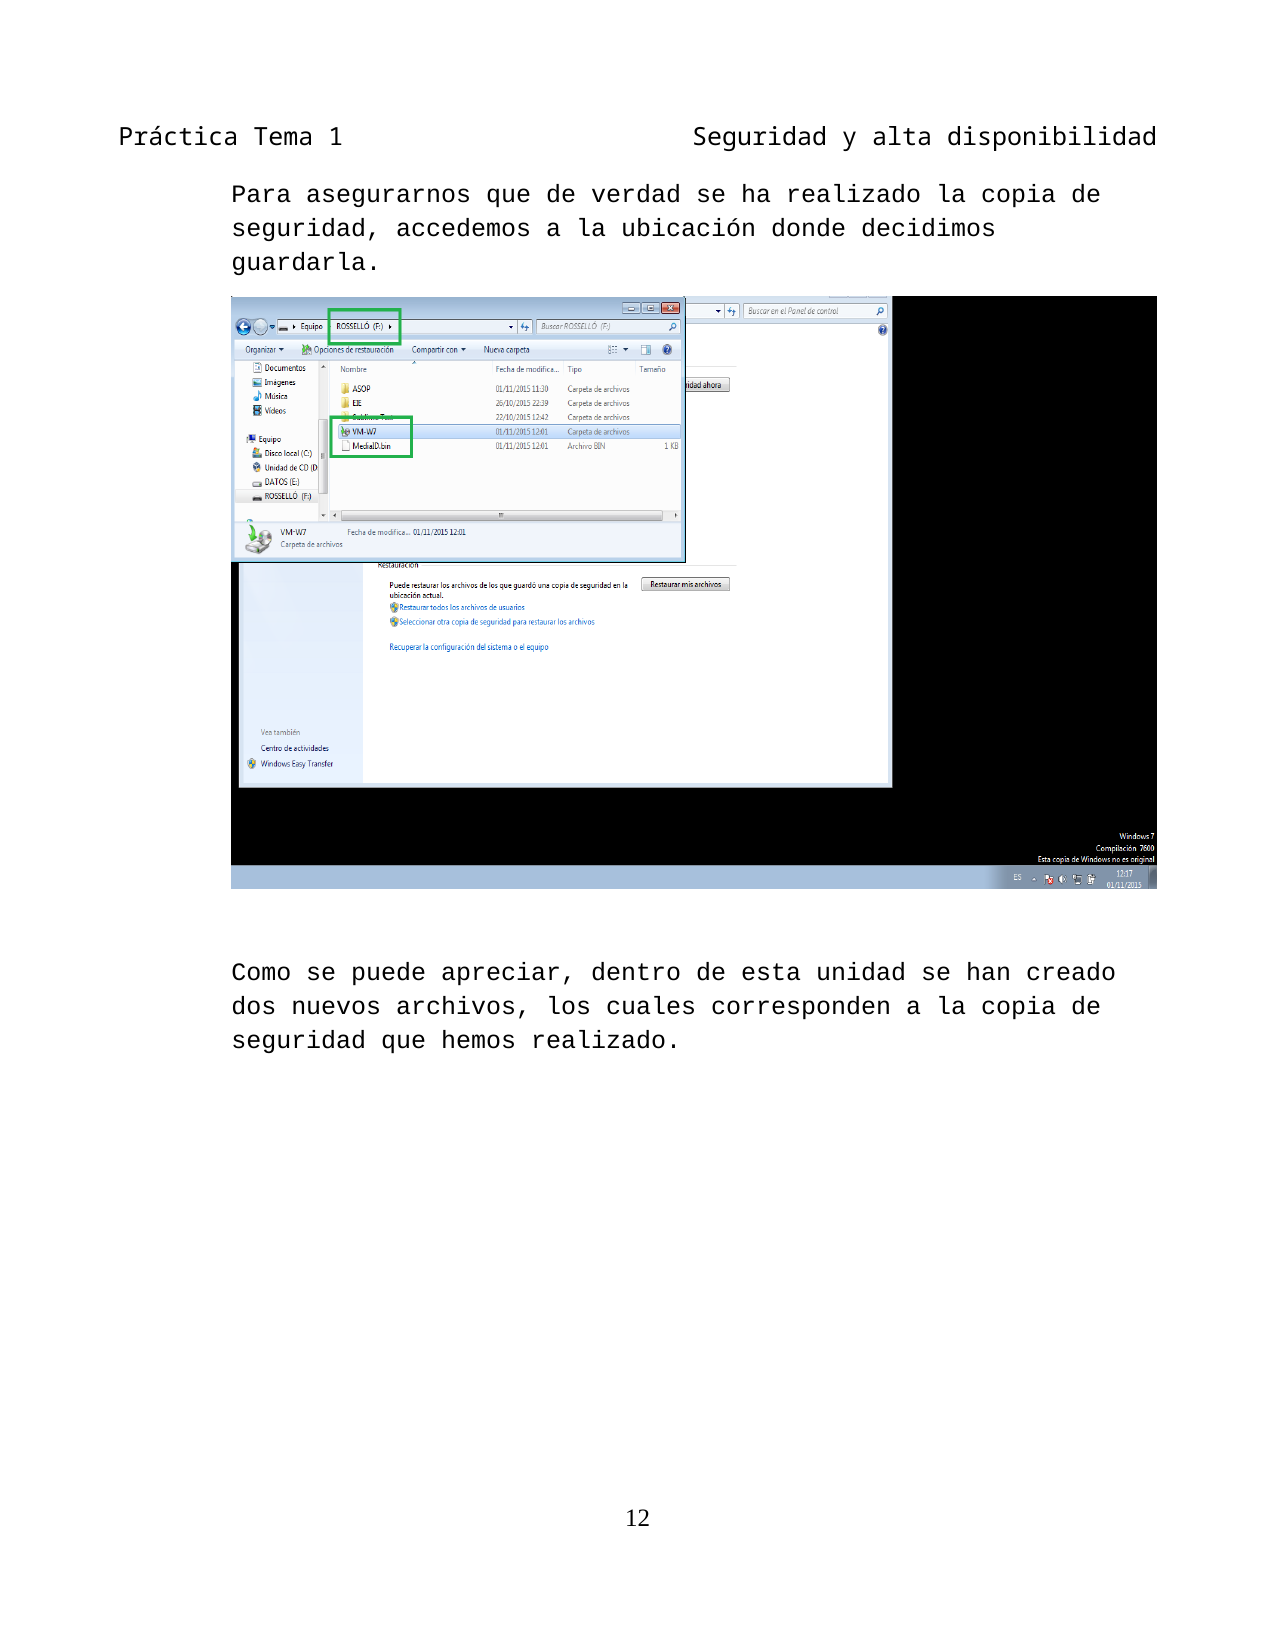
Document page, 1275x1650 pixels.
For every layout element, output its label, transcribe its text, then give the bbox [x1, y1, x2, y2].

text Para asegurarnos que de verdad se ha realizado la copia de seguridad, accedemos a la ubicación donde decidimos guardarla. [231, 182, 1157, 278]
picture [231, 296, 1157, 889]
text Como se puede apreciar, dentro de esta unidad se han creado dos nuevos archivos, los cuales corresponden a la copia de seguridad que hemos realizado. [231, 960, 1157, 1056]
